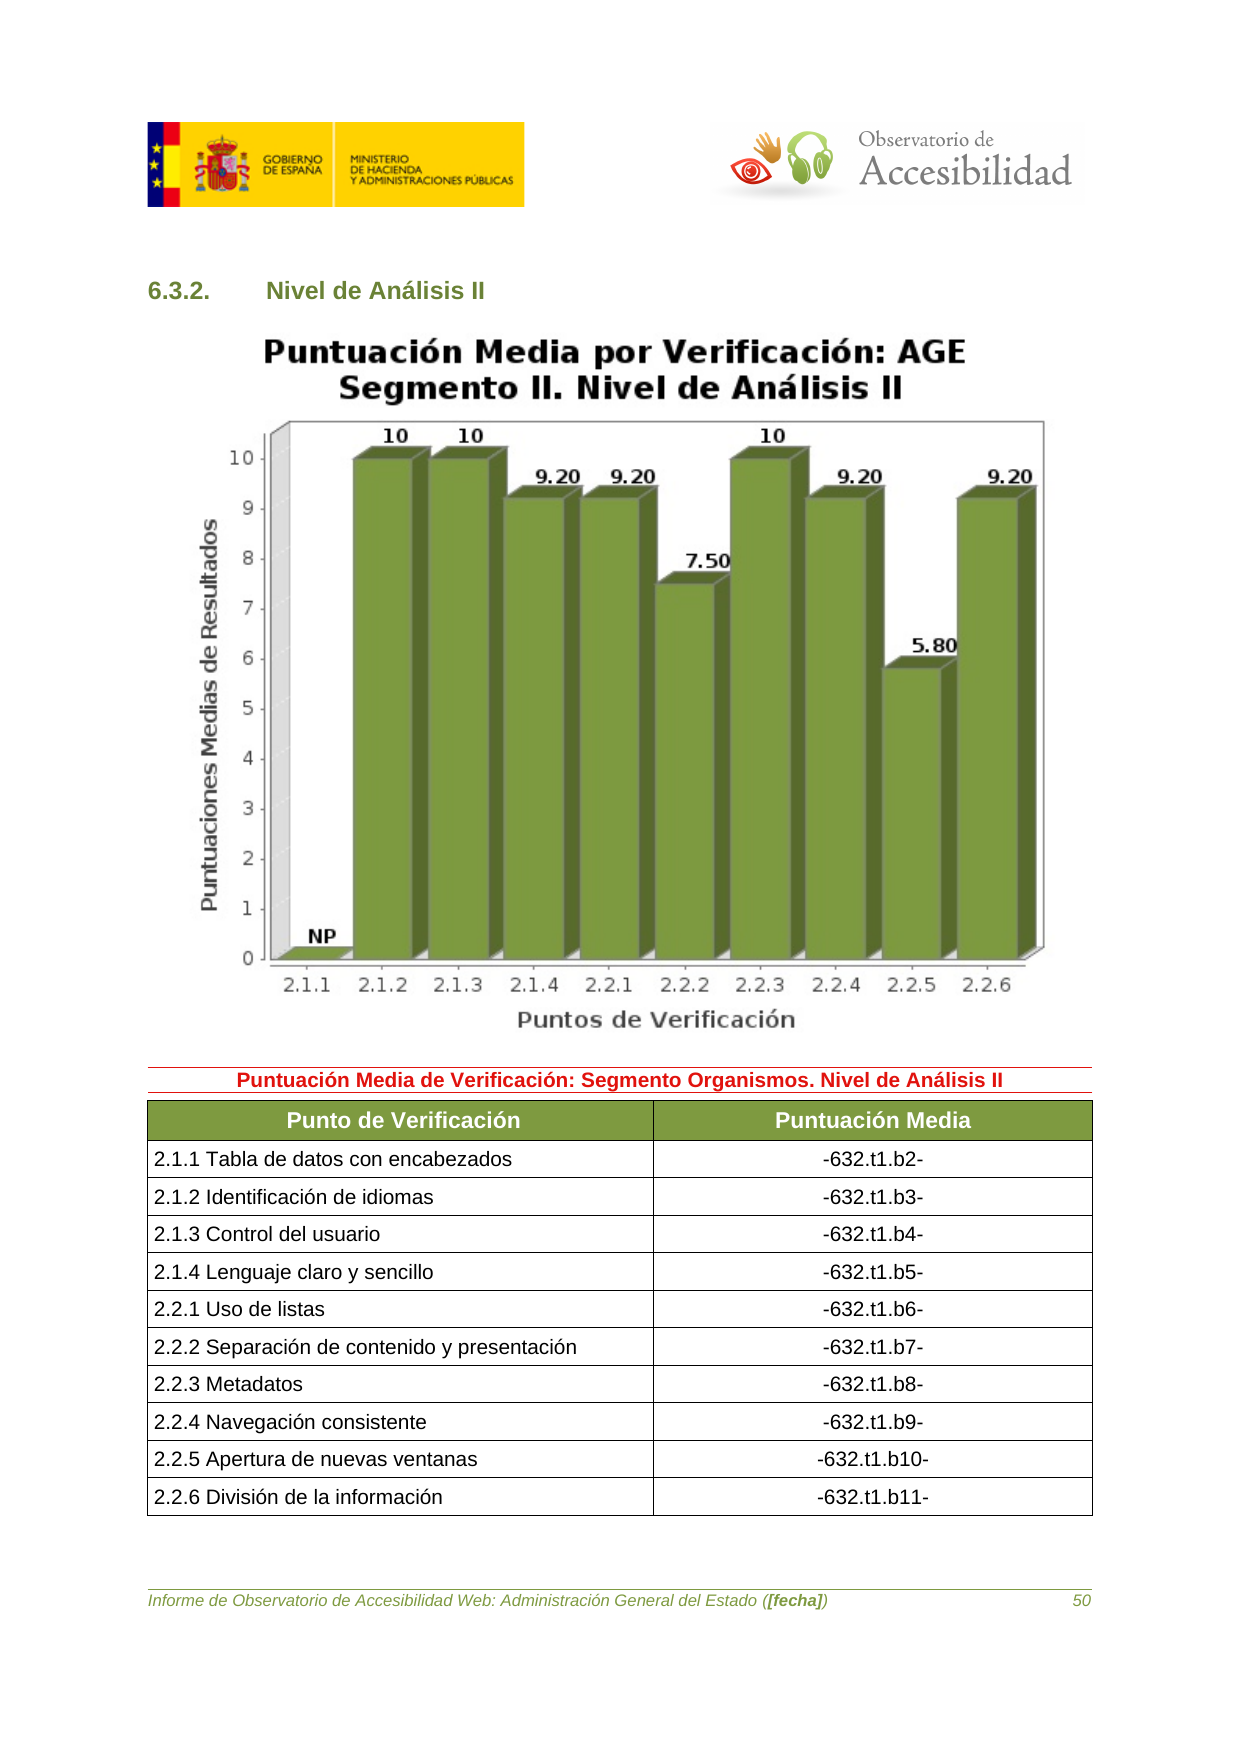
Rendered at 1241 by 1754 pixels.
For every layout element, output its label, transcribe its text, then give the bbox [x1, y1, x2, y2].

table_cell 2.1.2 Identificación de idiomas [148, 1178, 653, 1215]
table_cell -632.t1.b6- [654, 1291, 1092, 1327]
table_cell -632.t1.b3- [654, 1178, 1092, 1215]
table_cell 2.2.2 Separación de contenido y presentación [148, 1328, 653, 1365]
table_cell -632.t1.b2- [654, 1141, 1092, 1177]
table_cell 2.2.6 División de la información [148, 1478, 653, 1515]
picture [147, 122, 525, 207]
picture [178, 332, 1062, 1042]
table_cell 2.2.3 Metadatos [148, 1366, 653, 1402]
table_cell -632.t1.b11- [654, 1478, 1092, 1515]
table_cell -632.t1.b9- [654, 1403, 1092, 1440]
table_cell 2.2.4 Navegación consistente [148, 1403, 653, 1440]
table_cell 2.1.1 Tabla de datos con encabezados [148, 1141, 653, 1177]
table_header Puntuación Media [654, 1101, 1092, 1140]
table_cell -632.t1.b10- [654, 1441, 1092, 1477]
list Nivel de Análisis II [148, 276, 1092, 304]
table_cell -632.t1.b4- [654, 1216, 1092, 1252]
text Puntuación Media de Verificación: Segmento Organismos. Nivel de Análisis II [148, 1068, 1092, 1092]
table_cell -632.t1.b5- [654, 1253, 1092, 1290]
table_header Punto de Verificación [148, 1101, 653, 1140]
table_cell 2.2.1 Uso de listas [148, 1291, 653, 1327]
picture [710, 122, 1086, 205]
table_cell 2.2.5 Apertura de nuevas ventanas [148, 1441, 653, 1477]
table_cell -632.t1.b8- [654, 1366, 1092, 1402]
table_cell -632.t1.b7- [654, 1328, 1092, 1365]
table_cell 2.1.4 Lenguaje claro y sencillo [148, 1253, 653, 1290]
table_cell 2.1.3 Control del usuario [148, 1216, 653, 1252]
